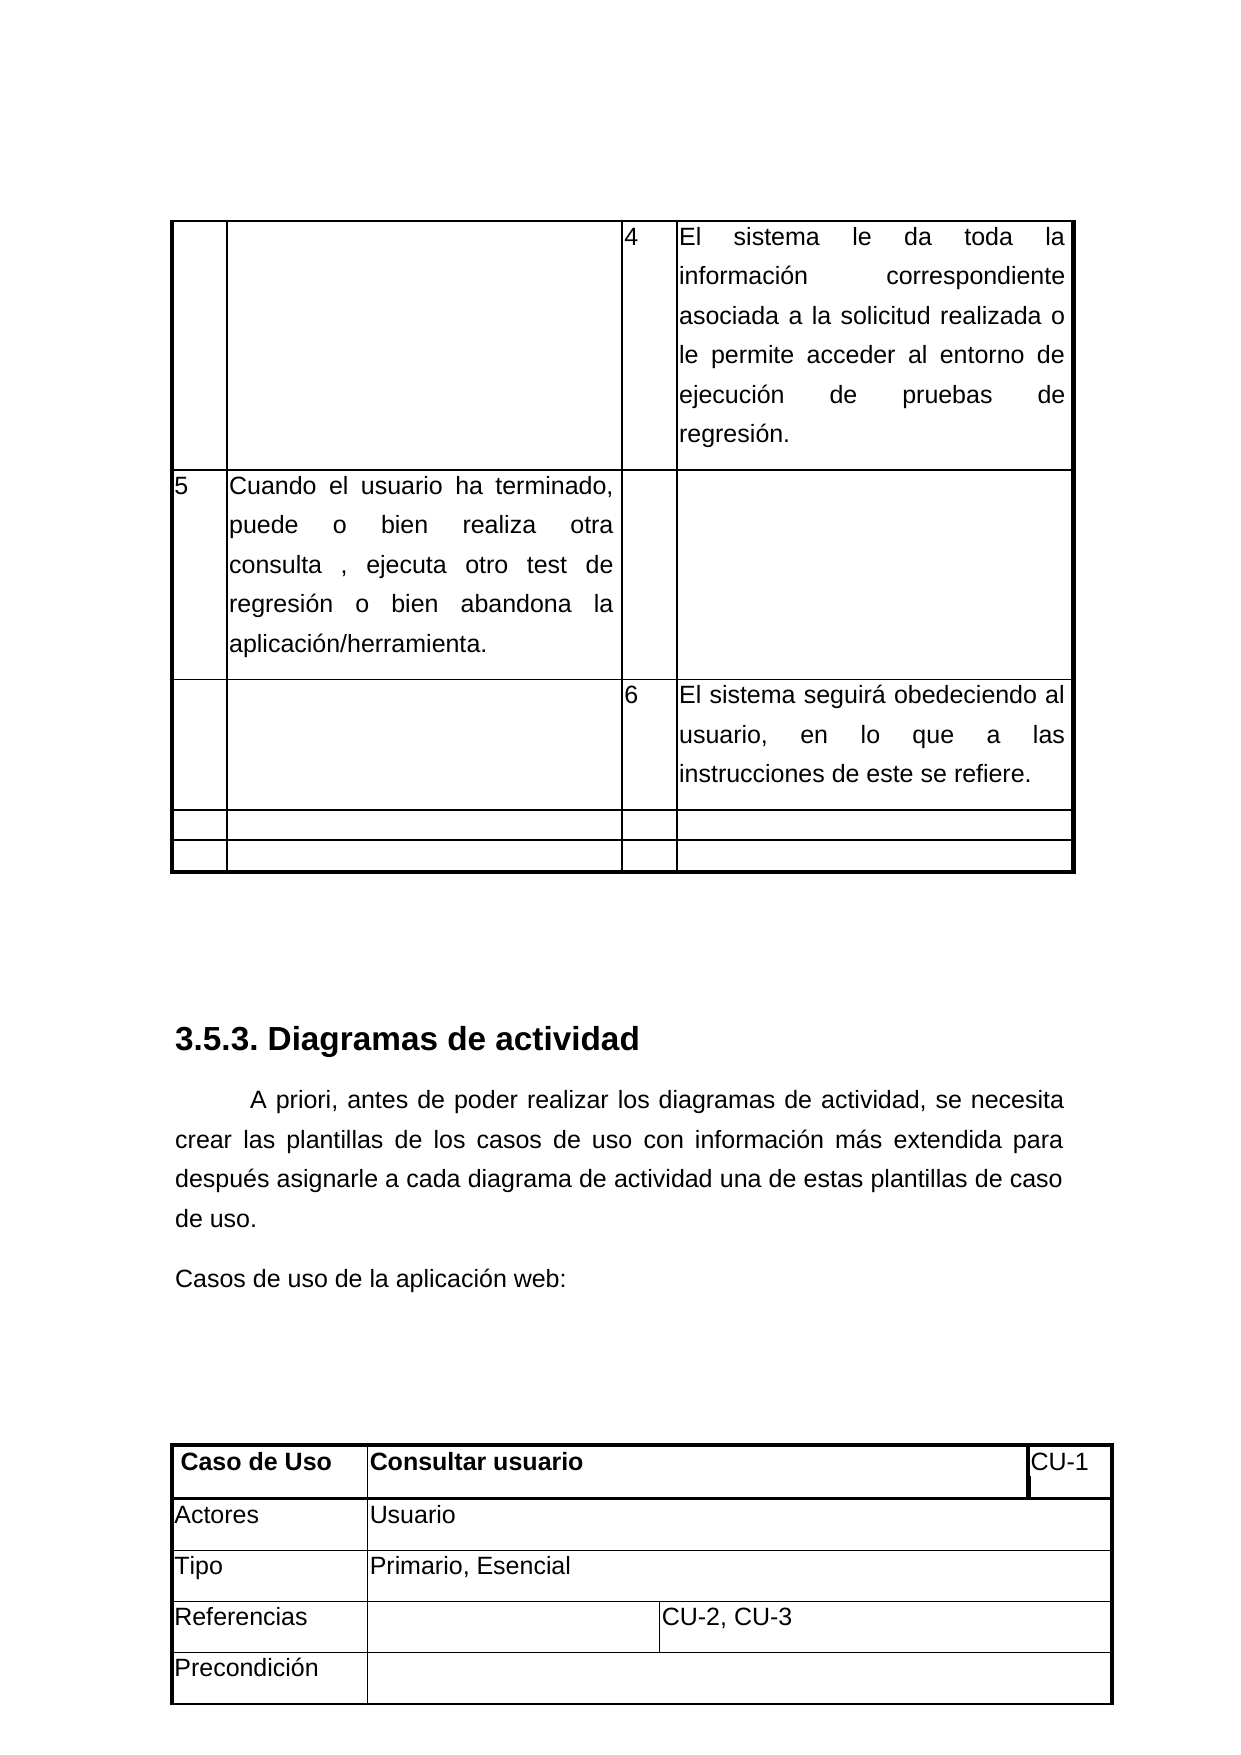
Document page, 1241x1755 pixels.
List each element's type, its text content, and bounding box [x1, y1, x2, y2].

table_header CU-1 [1031, 1447, 1110, 1497]
table_cell [368, 1653, 1110, 1703]
table_cell [368, 1602, 659, 1652]
table_cell [623, 841, 676, 869]
table_cell 4 [623, 222, 676, 469]
table_cell Referencias [174, 1602, 367, 1652]
subtitle 3.5.3. Diagramas de actividad [175, 1018, 1065, 1057]
table_cell CU-2, CU-3 [660, 1602, 1110, 1652]
table_cell Actores [174, 1500, 367, 1549]
table_header Caso de Uso [174, 1447, 367, 1497]
table_cell Cuando el usuario ha terminado, puede o bien realiza otra consulta , ejecuta otro test de regresión o bien abandona la aplicación/herramienta. [228, 471, 621, 678]
table_cell [174, 680, 226, 809]
table_cell [228, 680, 621, 809]
text A priori, antes de poder realizar los diagramas de actividad, se necesita crear las plantillas de los casos de uso con información más extendida para después asignarle a cada diagrama de actividad una de estas plantillas de caso de uso. [175, 1085, 1065, 1232]
table_cell [678, 841, 1071, 869]
table_cell [174, 841, 226, 869]
table_cell [623, 471, 676, 678]
table_cell Tipo [174, 1551, 367, 1601]
table_cell [623, 811, 676, 839]
table_cell Primario, Esencial [368, 1551, 1110, 1601]
table_cell 5 [174, 471, 226, 678]
table_cell [174, 222, 226, 469]
table_cell [228, 841, 621, 869]
table_cell [678, 811, 1071, 839]
table_cell [174, 811, 226, 839]
table_cell [228, 222, 621, 469]
table_header Consultar usuario [368, 1447, 1026, 1497]
table_cell Precondición [174, 1653, 367, 1703]
table_cell Usuario [368, 1500, 1110, 1549]
table_cell 6 [623, 680, 676, 809]
table_cell [228, 811, 621, 839]
table_cell El sistema seguirá obedeciendo al usuario, en lo que a las instrucciones de este se refiere. [678, 680, 1071, 809]
table_cell [678, 471, 1071, 678]
text Casos de uso de la aplicación web: [175, 1264, 1065, 1293]
table_cell El sistema le da toda la información correspondiente asociada a la solicitud realizada o le permite acceder al entorno de ejecución de pruebas de regresión. [678, 222, 1071, 469]
